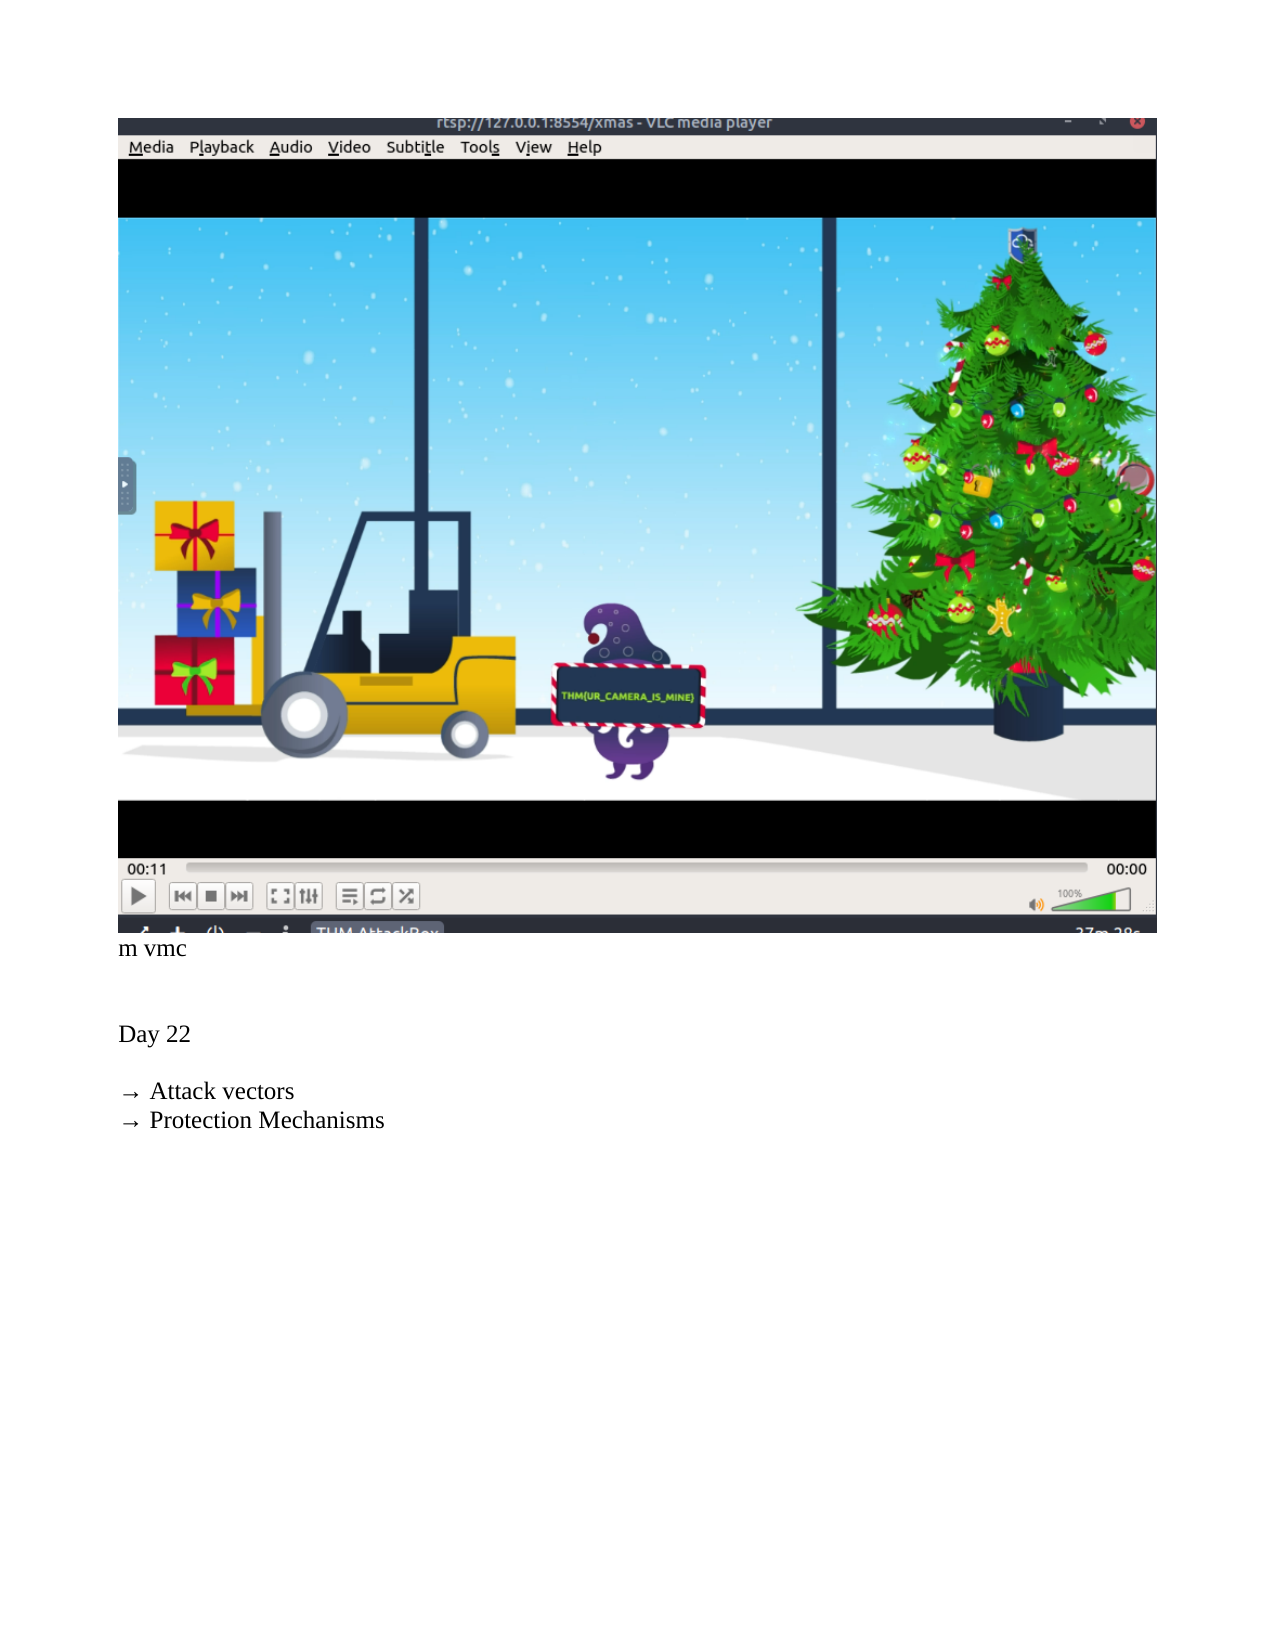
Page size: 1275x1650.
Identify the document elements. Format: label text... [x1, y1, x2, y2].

text → Attack vectors [118, 1076, 1157, 1105]
text Day 22 [118, 1019, 1157, 1048]
text → Protection Mechanisms [118, 1105, 1157, 1134]
text m vmc [118, 933, 1157, 961]
picture [118, 118, 1157, 933]
